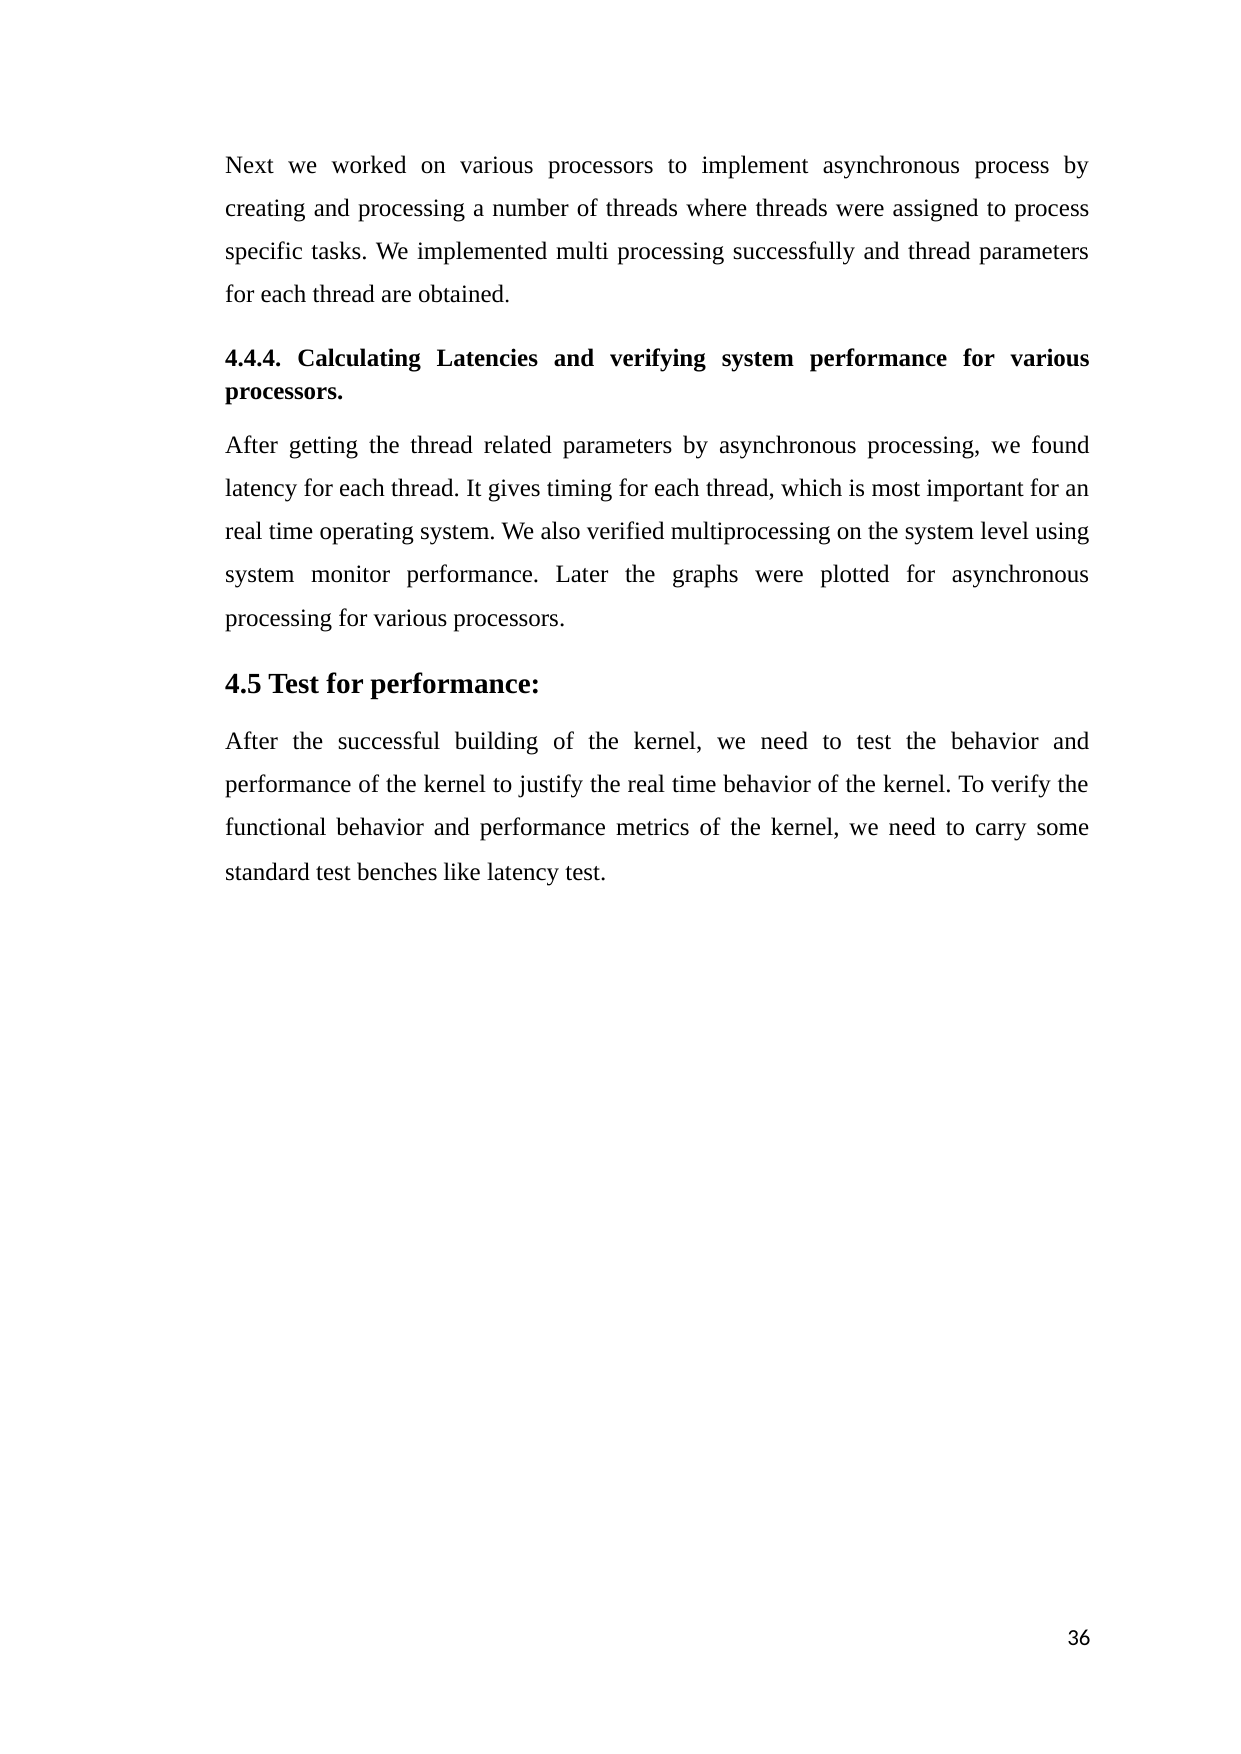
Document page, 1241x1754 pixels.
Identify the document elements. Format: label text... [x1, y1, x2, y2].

text After getting the thread related parameters by asynchronous processing, we found latency for each thread. It gives timing for each thread, which is most important for an real time operating system. We also verified multiprocessing on the system level using system monitor performance. Later the graphs were plotted for asynchronous processing for various processors. [225, 430, 1090, 631]
subtitle 4.4.4. Calculating Latencies and verifying system performance for various processors. [225, 343, 1090, 405]
text Next we worked on various processors to implement asynchronous process by creating and processing a number of threads where threads were assigned to process specific tasks. We implemented multi processing successfully and thread parameters for each thread are obtained. [225, 150, 1090, 308]
text After the successful building of the kernel, we need to test the behavior and performance of the kernel to justify the real time behavior of the kernel. To verify the functional behavior and performance metrics of the kernel, we need to carry some standard test benches like latency test. [225, 726, 1090, 887]
subtitle 4.5 Test for performance: [225, 667, 1090, 700]
